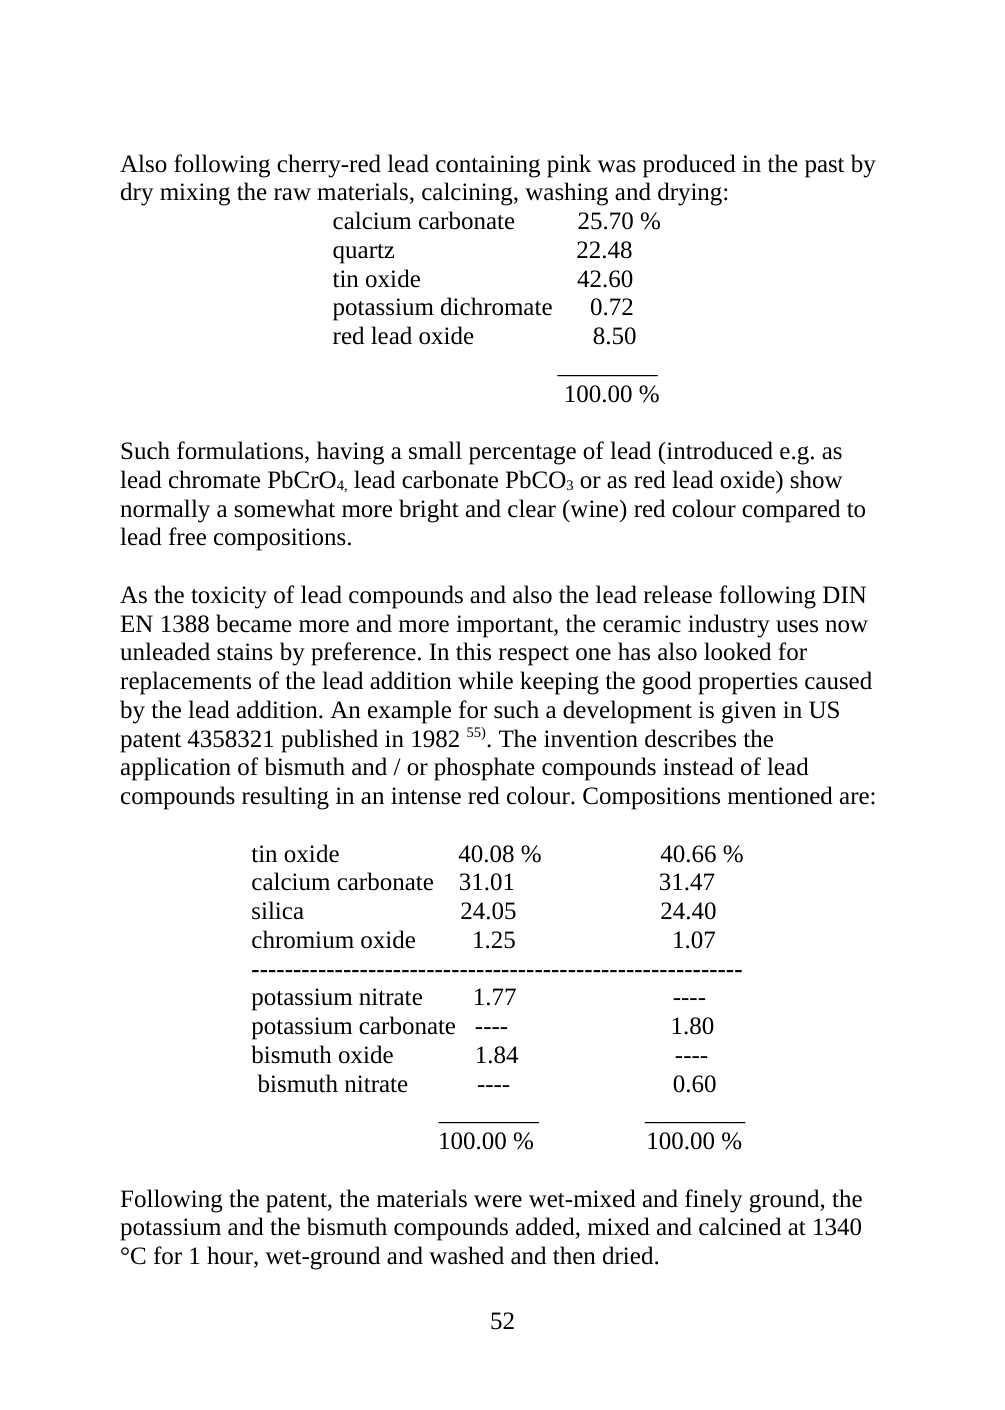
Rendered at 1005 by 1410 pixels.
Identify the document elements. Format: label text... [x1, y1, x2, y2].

text chromium oxide 1.25 1.07 [120, 925, 885, 954]
text Such formulations, having a small percentage of lead (introduced e.g. as lead chromate PbCrO4, lead carbonate PbCO3 or as red lead oxide) show normally a somewhat more bright and clear (wine) red colour compared to lead free compositions. [120, 436, 885, 551]
text 100.00 % [176, 379, 885, 407]
text potassium nitrate 1.77 ---- [176, 982, 885, 1011]
text As the toxicity of lead compounds and also the lead release following DIN EN 1388 became more and more important, the ceramic industry uses now unleaded stains by preference. In this respect one has also looked for replacements of the lead addition while keeping the good properties caused by the lead addition. An example for such a development is given in US patent 4358321 published in 1982 55). The invention describes the application of bismuth and / or phosphate compounds instead of lead compounds resulting in an intense red colour. Compositions mentioned are: [120, 580, 885, 810]
text potassium carbonate ---- 1.80 [176, 1011, 885, 1040]
text red lead oxide 8.50 [176, 321, 885, 350]
text Also following cherry-red lead containing pink was produced in the past by dry mixing the raw materials, calcining, washing and drying: [120, 149, 885, 206]
text quartz 22.48 [176, 235, 885, 264]
text silica 24.05 24.40 [120, 896, 885, 925]
text potassium dichromate 0.72 [176, 292, 885, 321]
text tin oxide 40.08 % 40.66 % [120, 839, 885, 867]
text calcium carbonate 31.01 31.47 [120, 867, 885, 896]
text ________ ________ [176, 1097, 885, 1126]
text bismuth oxide 1.84 ---- [176, 1040, 885, 1069]
text ________ [176, 350, 885, 379]
text Following the patent, the materials were wet-mixed and finely ground, the potassium and the bismuth compounds added, mixed and calcined at 1340 °C for 1 hour, wet-ground and washed and then dried. [120, 1184, 885, 1270]
text tin oxide 42.60 [176, 264, 885, 292]
text bismuth nitrate ---- 0.60 [176, 1069, 885, 1097]
text calcium carbonate 25.70 % [176, 206, 885, 235]
text 100.00 % 100.00 % [176, 1126, 885, 1155]
text ----------------------------------------------------------- [176, 954, 885, 982]
